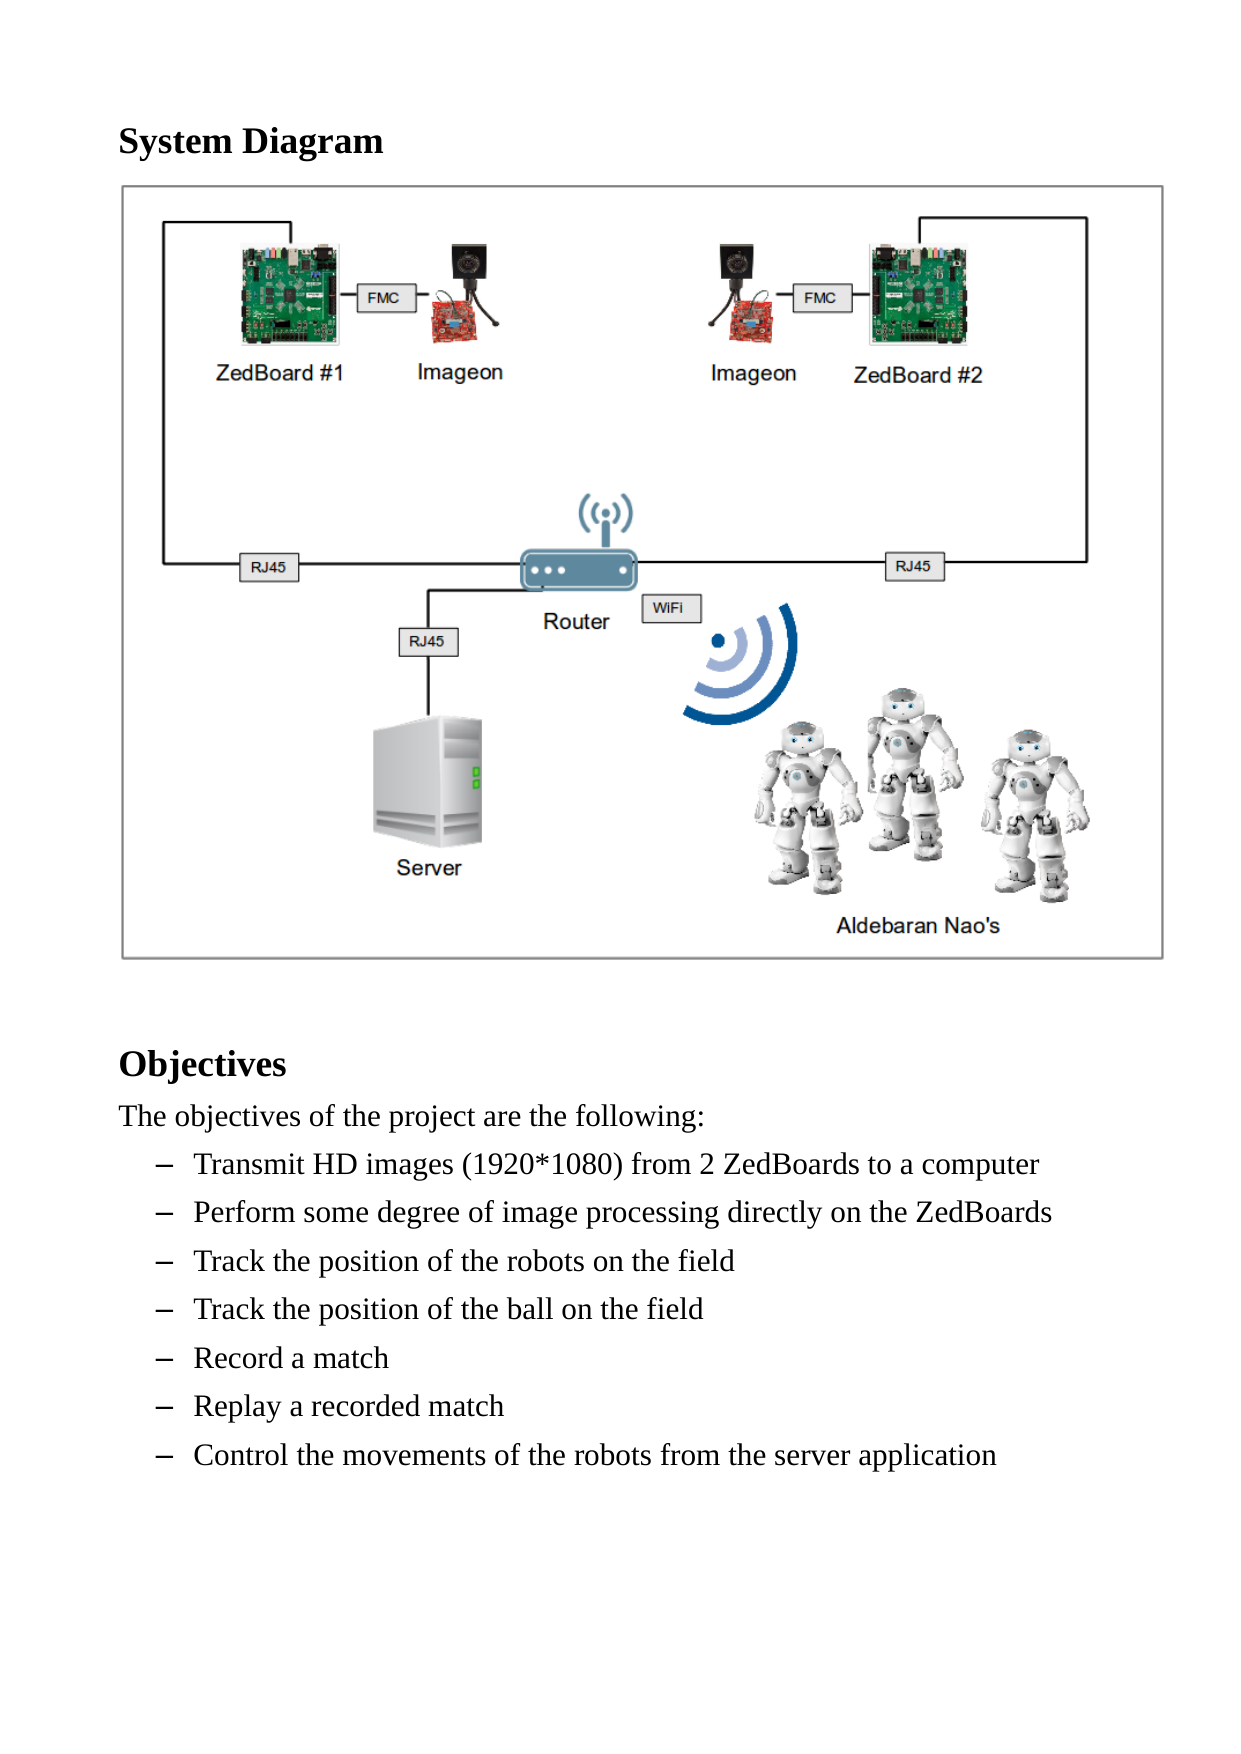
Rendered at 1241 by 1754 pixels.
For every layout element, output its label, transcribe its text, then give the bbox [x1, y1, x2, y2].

list Record a match [156, 1339, 1122, 1375]
subtitle System Diagram [118, 118, 1122, 161]
list Perform some degree of image processing directly on the ZedBoards [156, 1194, 1122, 1229]
list Transmit HD images (1920*1080) from 2 ZedBoards to a computer [156, 1145, 1122, 1181]
list Track the position of the robots on the field [156, 1242, 1122, 1278]
text The objectives of the project are the following: [118, 1097, 1122, 1133]
picture [118, 184, 1166, 961]
list Replay a recorded match [156, 1387, 1122, 1423]
subtitle Objectives [118, 1041, 1122, 1084]
list Track the position of the ball on the field [156, 1291, 1122, 1326]
list Control the movements of the robots from the server application [156, 1436, 1122, 1472]
